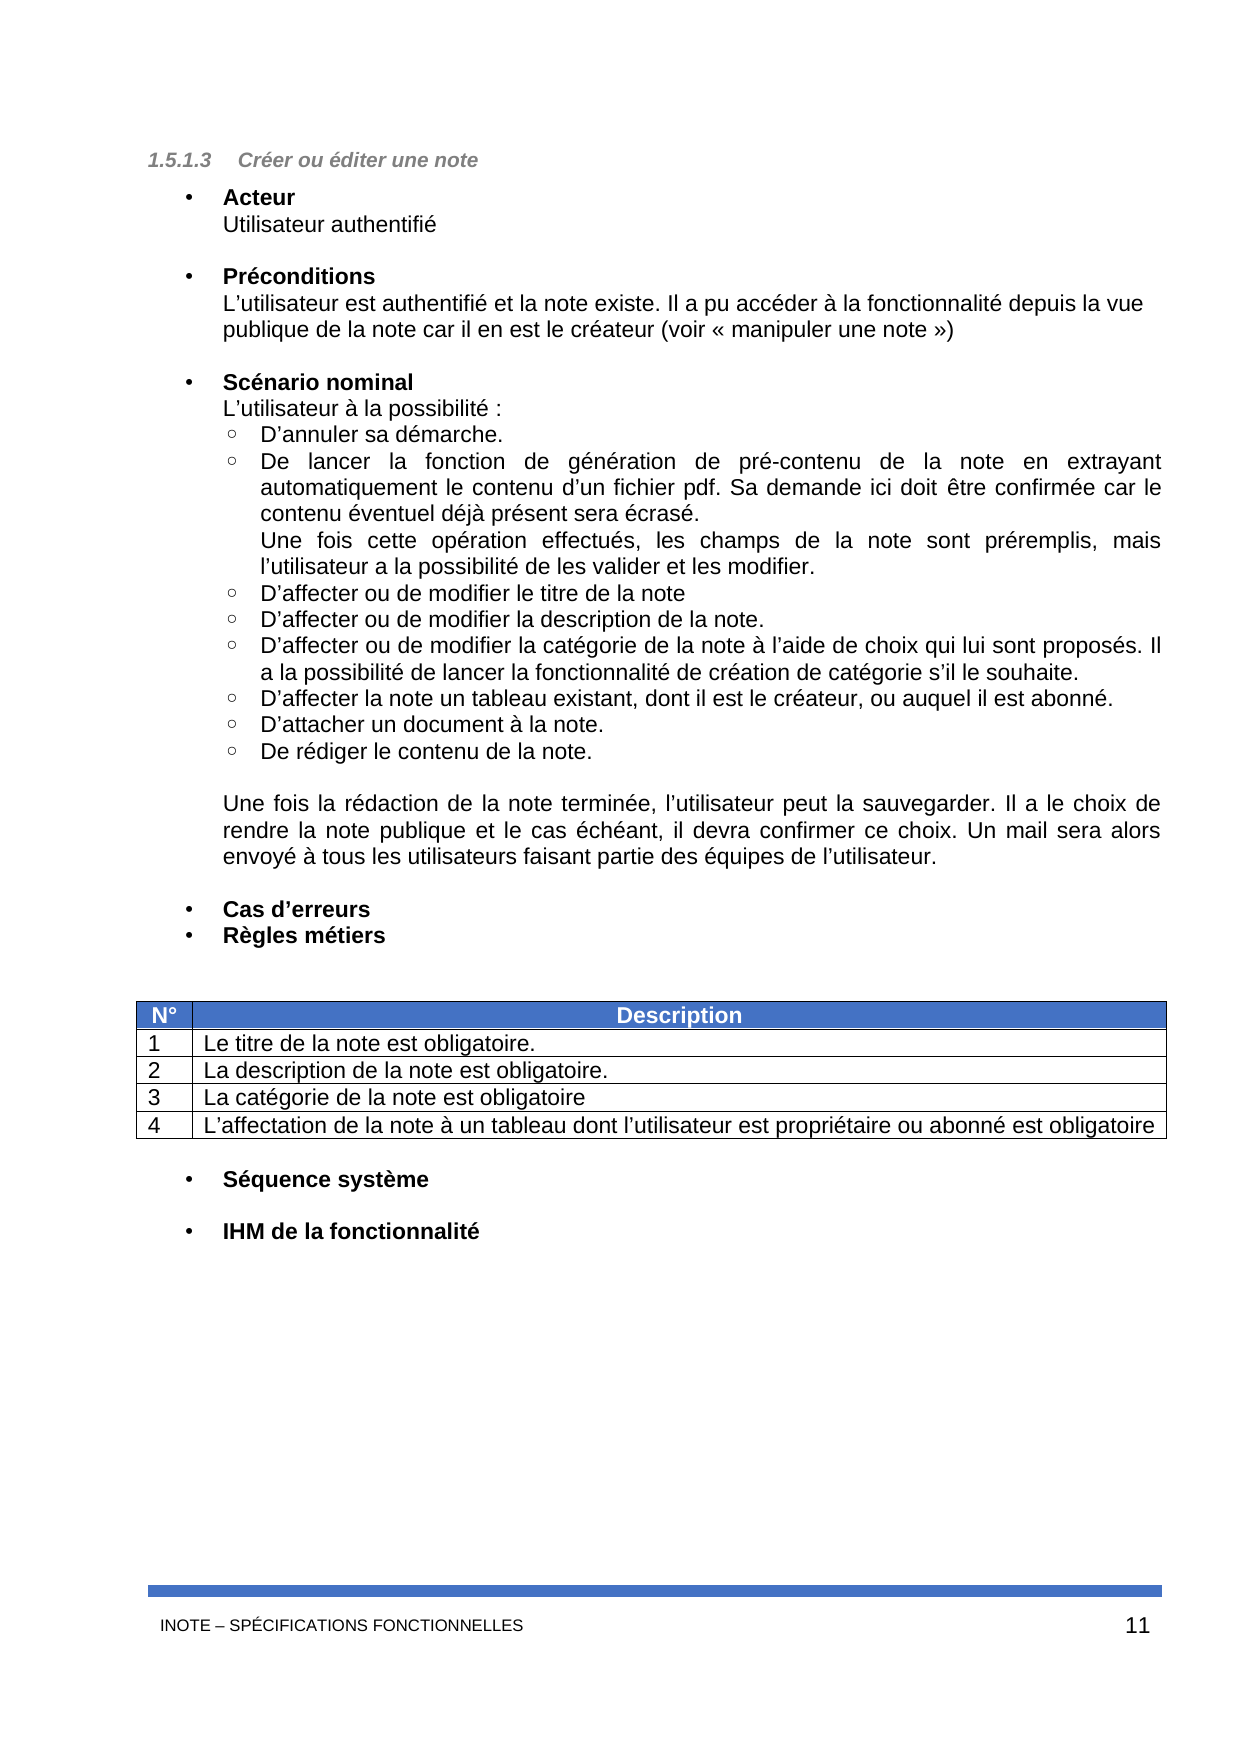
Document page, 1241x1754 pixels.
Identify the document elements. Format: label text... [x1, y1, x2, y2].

table_cell 1 [137, 1030, 192, 1056]
list D’affecter ou de modifier la catégorie de la note à l’aide de choix qui lui sont proposés. Il a la possibilité de lancer la fonctionnalité de création de catégorie s’il le souhaite. [223, 632, 1162, 685]
table_cell 2 [137, 1057, 192, 1083]
list Une fois cette opération effectués, les champs de la note sont préremplis, mais l’utilisateur a la possibilité de les valider et les modifier. [223, 527, 1162, 579]
table_cell Le titre de la note est obligatoire. [193, 1030, 1166, 1056]
table_cell 3 [137, 1084, 192, 1111]
list Acteur [185, 184, 1162, 211]
list De lancer la fonction de génération de pré-contenu de la note en extrayant automatiquement le contenu d’un fichier pdf. Sa demande ici doit être confirmée car le contenu éventuel déjà présent sera écrasé. [223, 448, 1162, 527]
list Scénario nominal [185, 369, 1162, 395]
table_header Description [193, 1002, 1166, 1028]
list L’utilisateur est authentifié et la note existe. Il a pu accéder à la fonctionnalité depuis la vue publique de la note car il en est le créateur (voir « manipuler une note ») [185, 289, 1162, 342]
list Séquence système [185, 1166, 1162, 1192]
table_cell L’affectation de la note à un tableau dont l’utilisateur est propriétaire ou abonné est obligatoire [193, 1112, 1166, 1138]
list D’affecter la note un tableau existant, dont il est le créateur, ou auquel il est abonné. [223, 685, 1162, 711]
table_cell 4 [137, 1112, 192, 1138]
list Préconditions [185, 263, 1162, 289]
list D’attacher un document à la note. [223, 711, 1162, 738]
list Utilisateur authentifié [185, 211, 1162, 237]
list D’affecter ou de modifier le titre de la note [223, 579, 1162, 606]
subtitle Créer ou éditer une note [148, 148, 1162, 172]
list De rédiger le contenu de la note. [223, 738, 1162, 764]
list Règles métiers [185, 922, 1162, 948]
list D’affecter ou de modifier la description de la note. [223, 606, 1162, 632]
list Cas d’erreurs [185, 896, 1162, 922]
list Une fois la rédaction de la note terminée, l’utilisateur peut la sauvegarder. Il a le choix de rendre la note publique et le cas échéant, il devra confirmer ce choix. Un mail sera alors envoyé à tous les utilisateurs faisant partie des équipes de l’utilisateur. [185, 790, 1162, 869]
table_cell La description de la note est obligatoire. [193, 1057, 1166, 1083]
list D’annuler sa démarche. [223, 421, 1162, 448]
table_cell La catégorie de la note est obligatoire [193, 1084, 1166, 1111]
table_header N° [137, 1002, 192, 1028]
list L’utilisateur à la possibilité : [185, 395, 1162, 421]
list IHM de la fonctionnalité [185, 1218, 1162, 1244]
